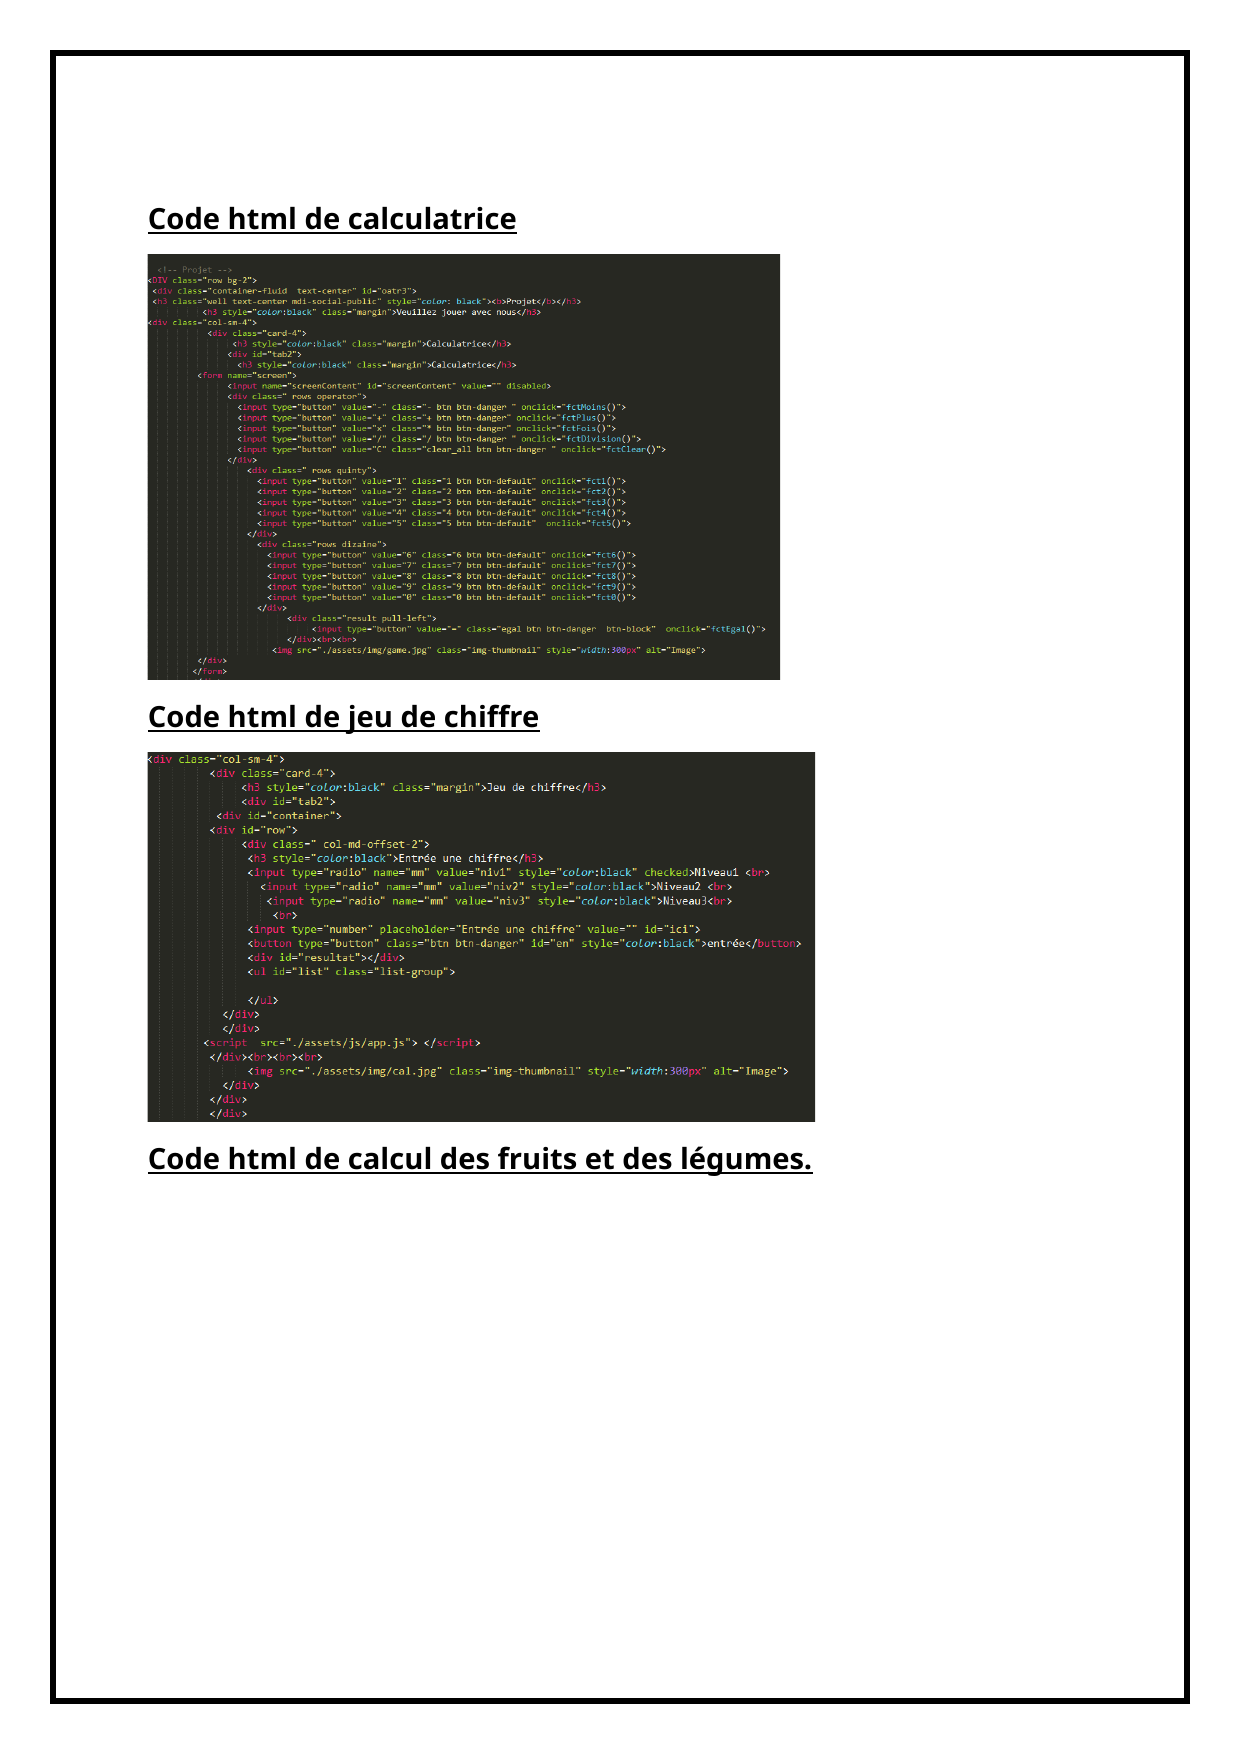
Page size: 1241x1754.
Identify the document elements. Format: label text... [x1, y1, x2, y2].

text Code html de jeu de chiffre [148, 697, 1093, 736]
text Code html de calcul des fruits et des légumes. [148, 1138, 1093, 1178]
text Code html de calculatrice [148, 198, 1093, 238]
